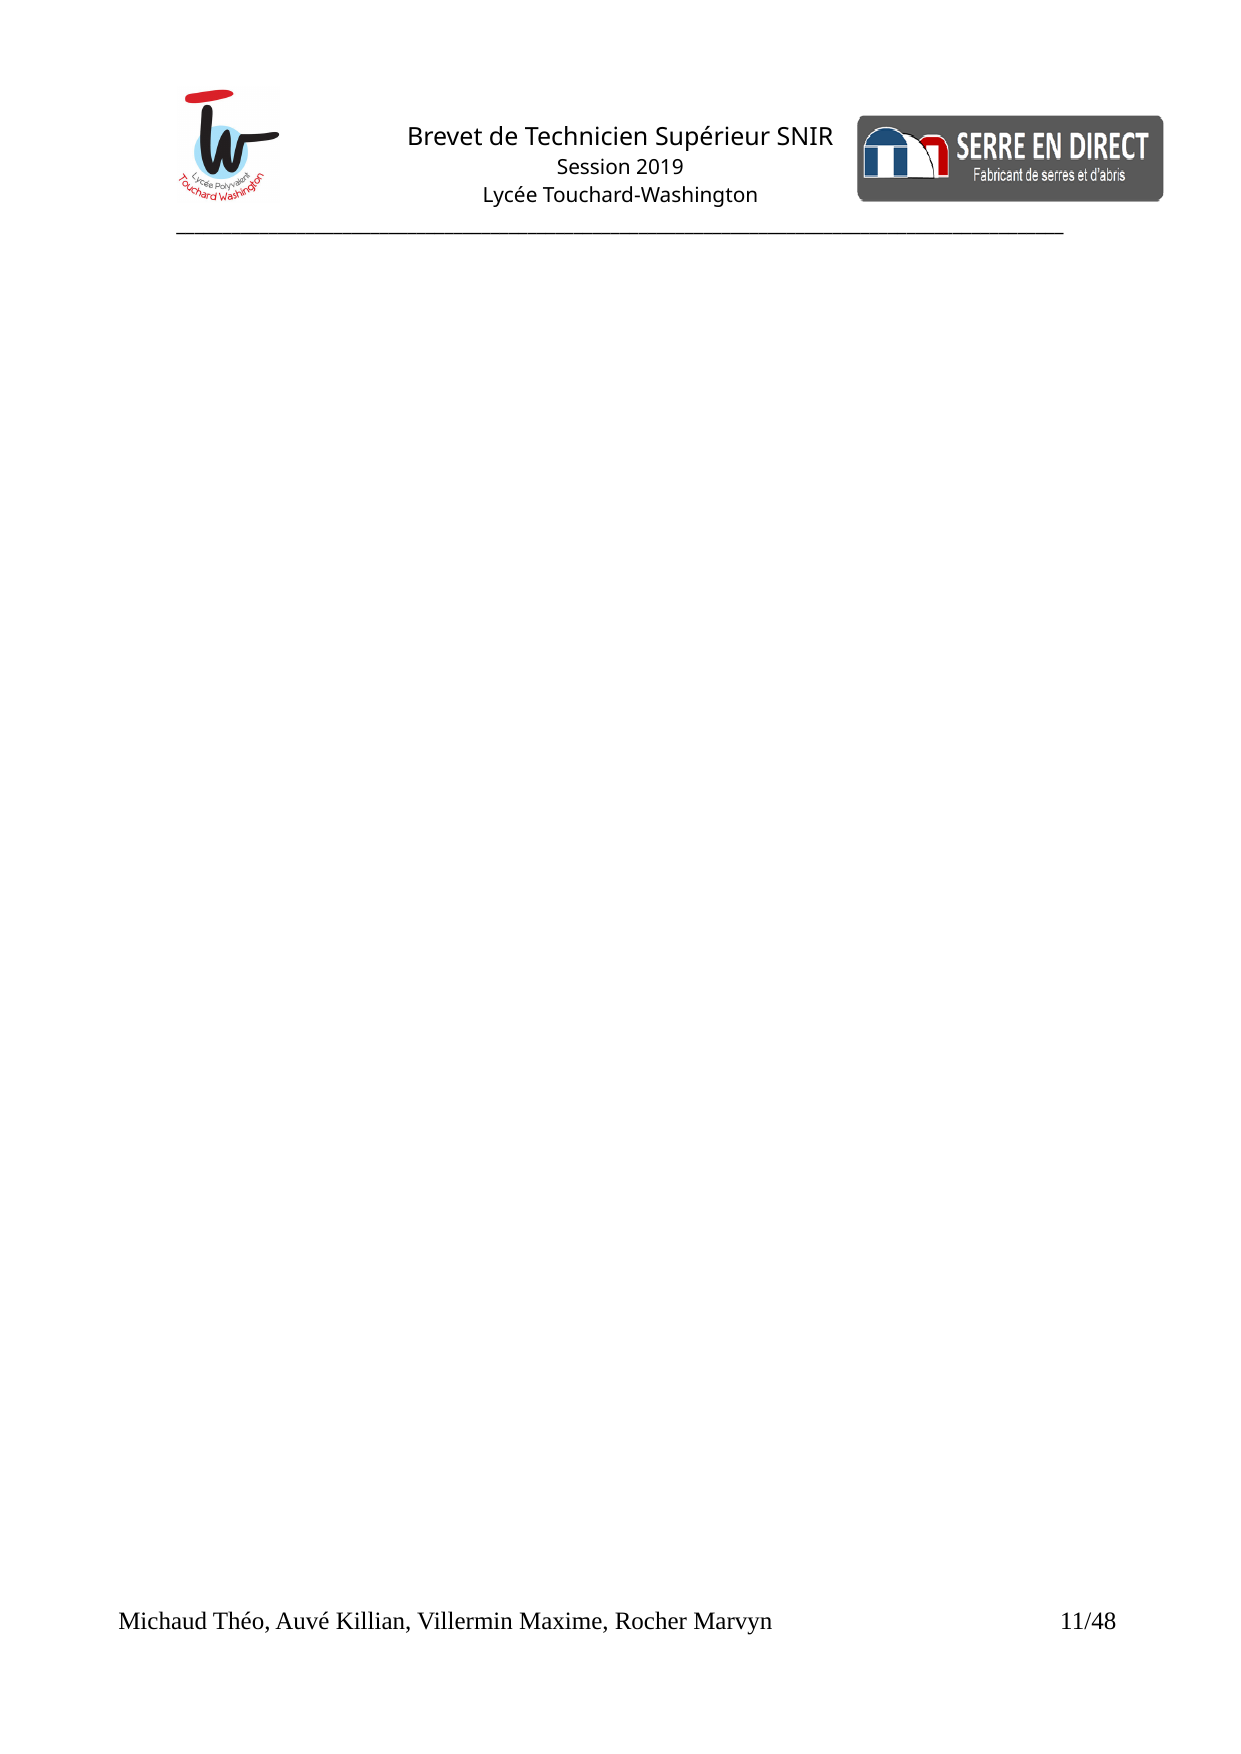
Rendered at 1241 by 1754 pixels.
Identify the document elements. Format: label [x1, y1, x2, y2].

picture [852, 113, 1167, 206]
picture [176, 86, 281, 203]
